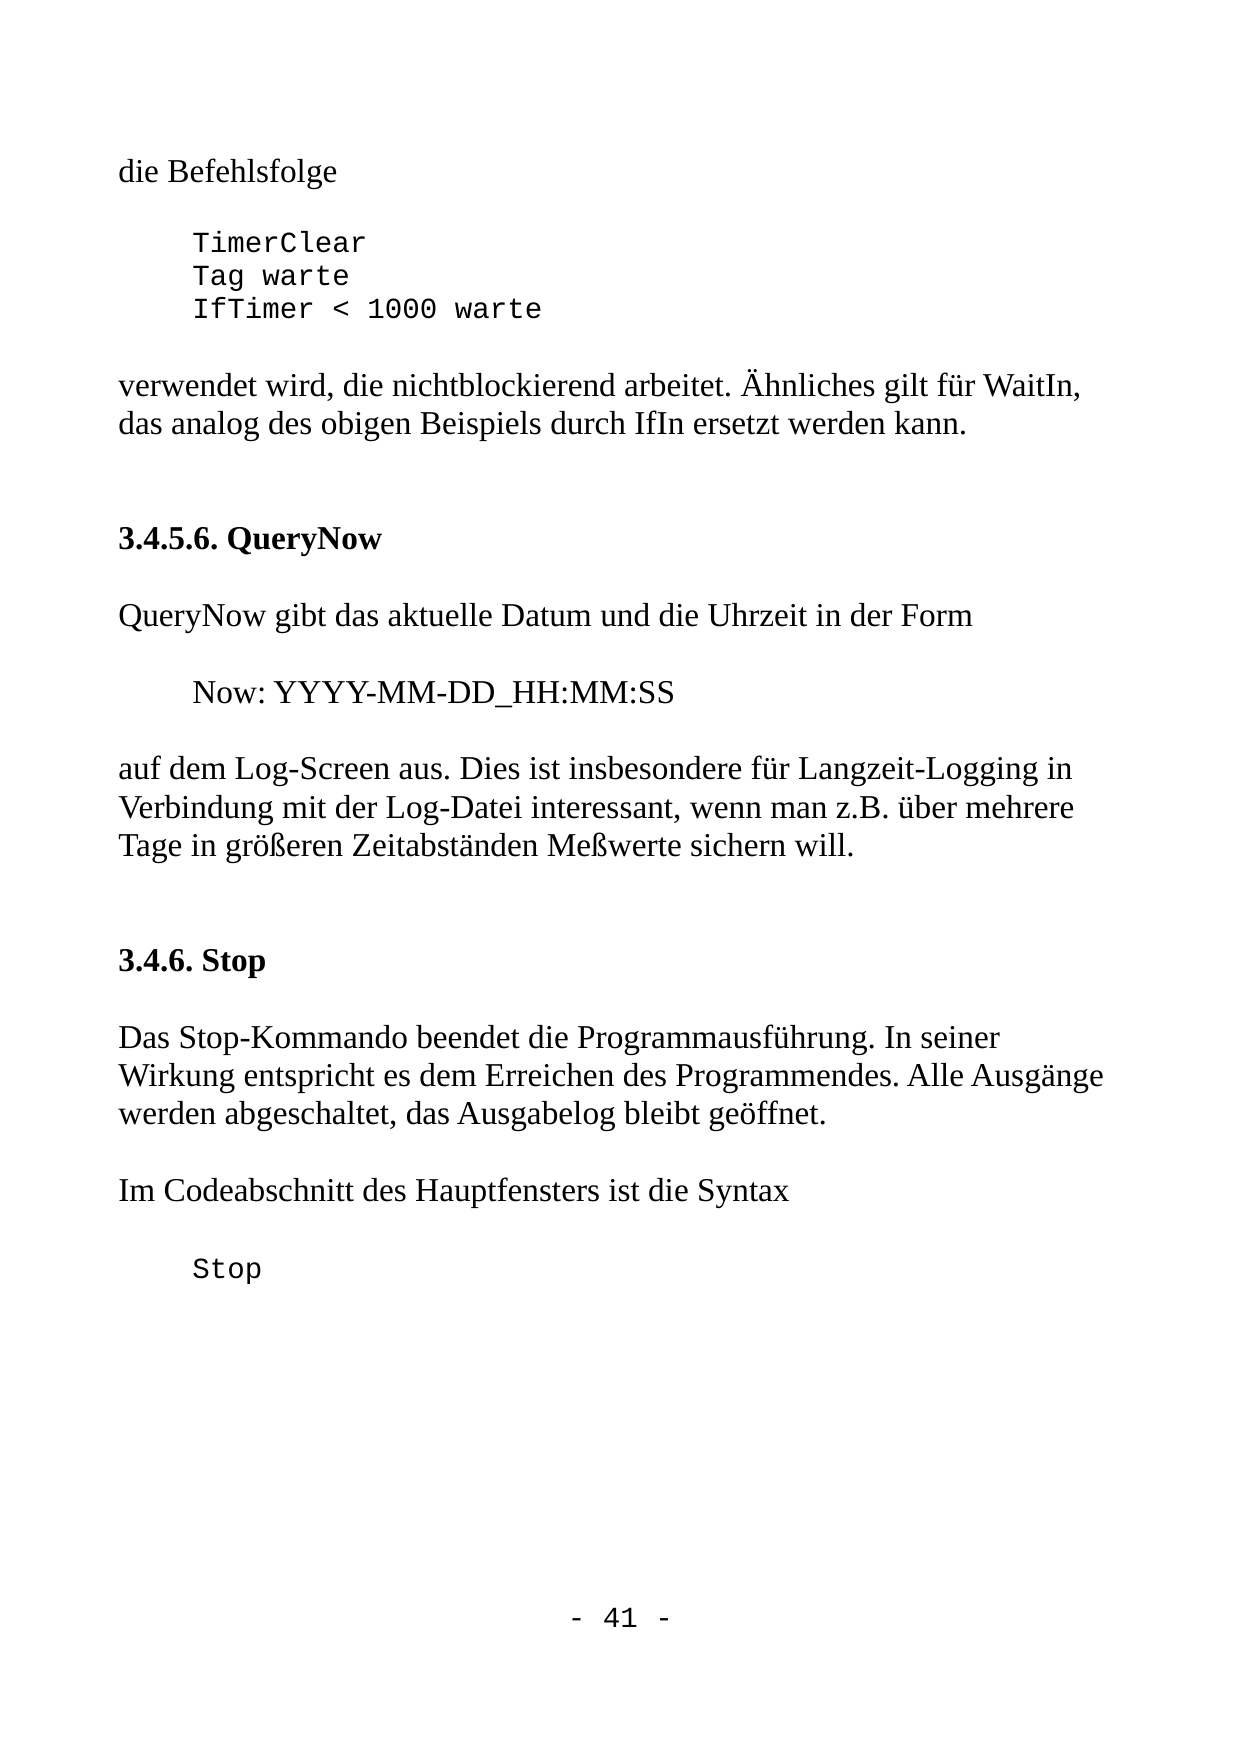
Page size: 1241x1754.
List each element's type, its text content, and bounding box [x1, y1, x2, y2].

text Now: YYYY-MM-DD_HH:MM:SS [118, 672, 1122, 710]
text 3.4.6. Stop [118, 940, 1122, 978]
text TimerClear [118, 228, 1122, 261]
text IfTimer < 1000 warte [118, 294, 1122, 327]
text auf dem Log-Screen aus. Dies ist insbesondere für Langzeit-Logging in Verbindung mit der Log-Datei interessant, wenn man z.B. über mehrere Tage in größeren Zeitabständen Meßwerte sichern will. [118, 748, 1122, 863]
text 3.4.5.6. QueryNow [118, 518, 1122, 557]
text Das Stop-Kommando beendet die Programmausführung. In seiner Wirkung entspricht es dem Erreichen des Programmendes. Alle Ausgänge werden abgeschaltet, das Ausgabelog bleibt geöffnet. [118, 1017, 1122, 1132]
text Tag warte [118, 261, 1122, 294]
text verwendet wird, die nichtblockierend arbeitet. Ähnliches gilt für WaitIn, das analog des obigen Beispiels durch IfIn ersetzt werden kann. [118, 365, 1122, 442]
text Im Codeabschnitt des Hauptfensters ist die Syntax [118, 1170, 1122, 1208]
text Stop [118, 1247, 1122, 1287]
text die Befehlsfolge [118, 151, 1122, 189]
text QueryNow gibt das aktuelle Datum und die Uhrzeit in der Form [118, 595, 1122, 633]
